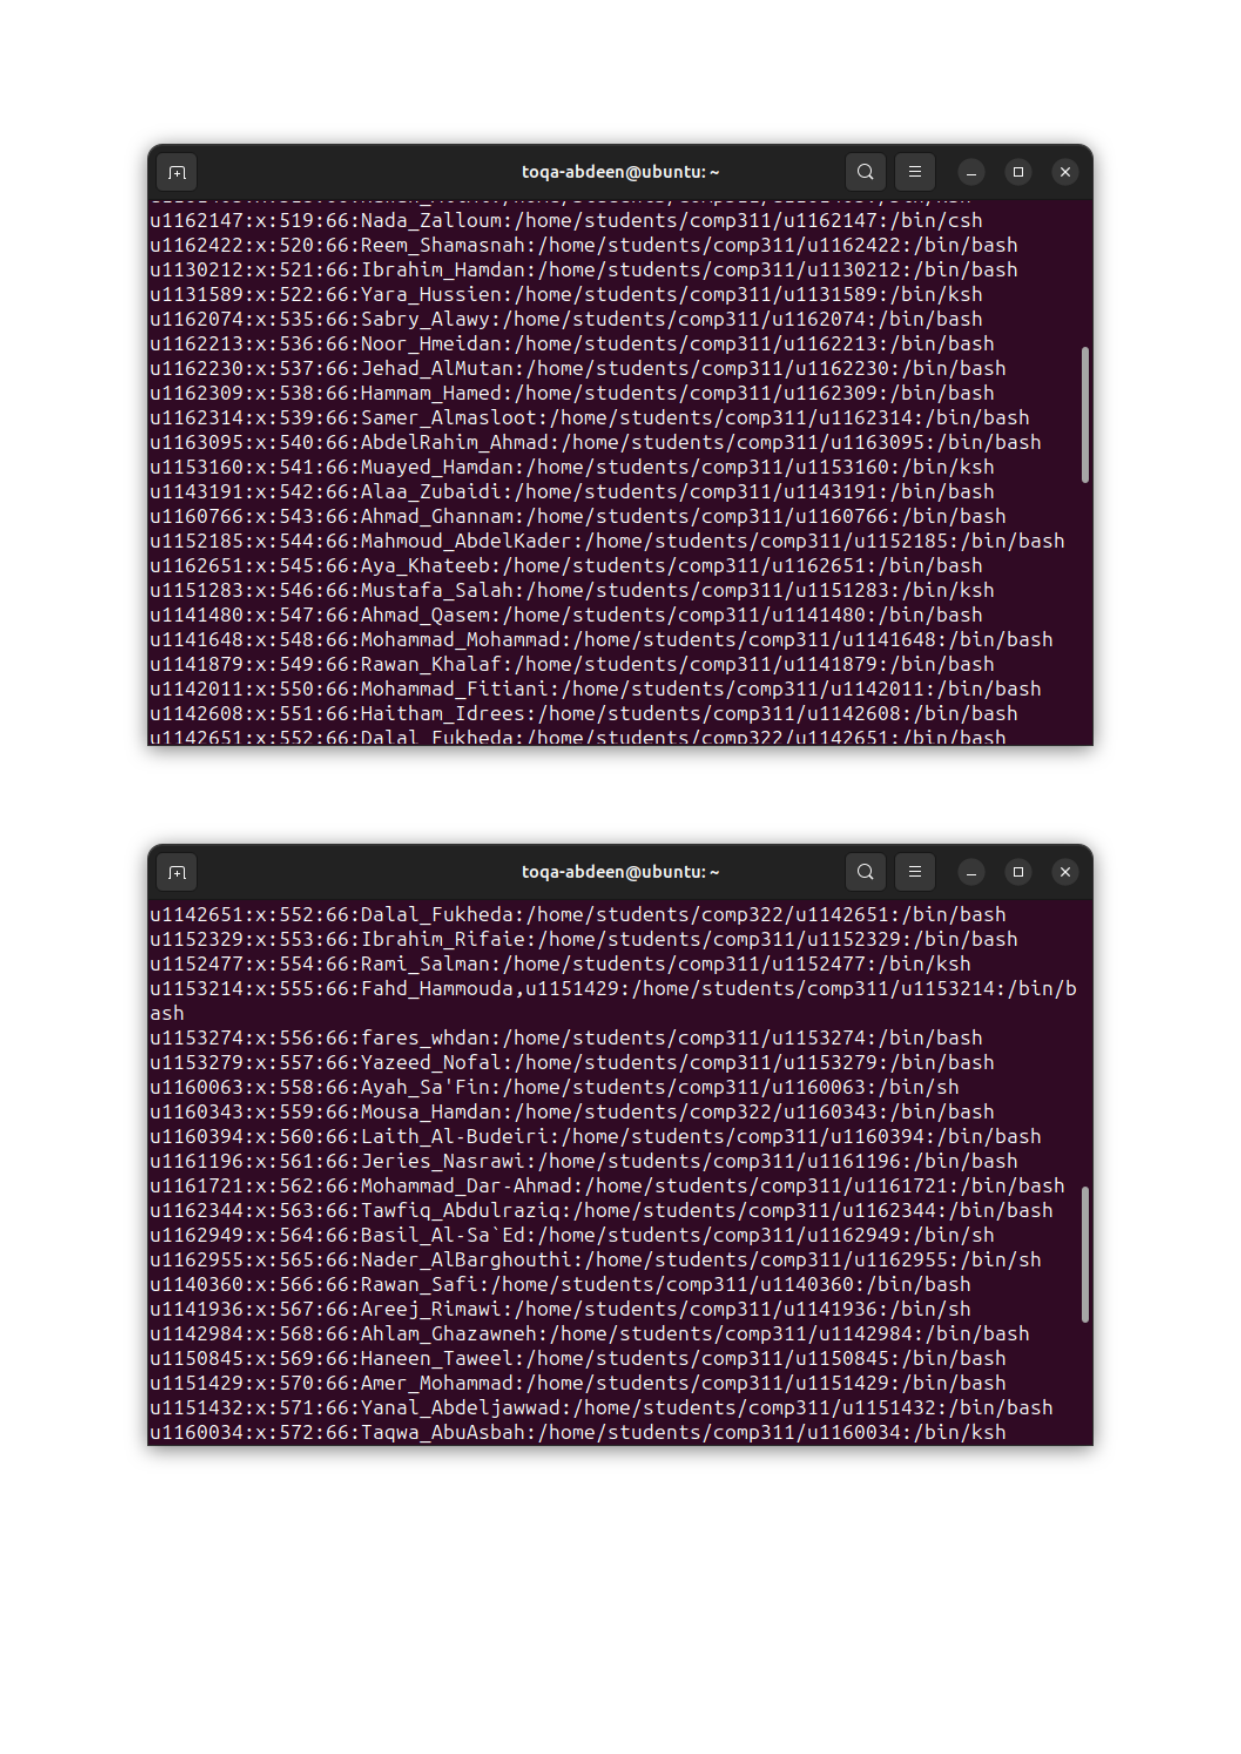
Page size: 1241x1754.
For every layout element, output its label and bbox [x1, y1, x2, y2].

picture [118, 818, 1123, 1479]
picture [118, 118, 1123, 779]
